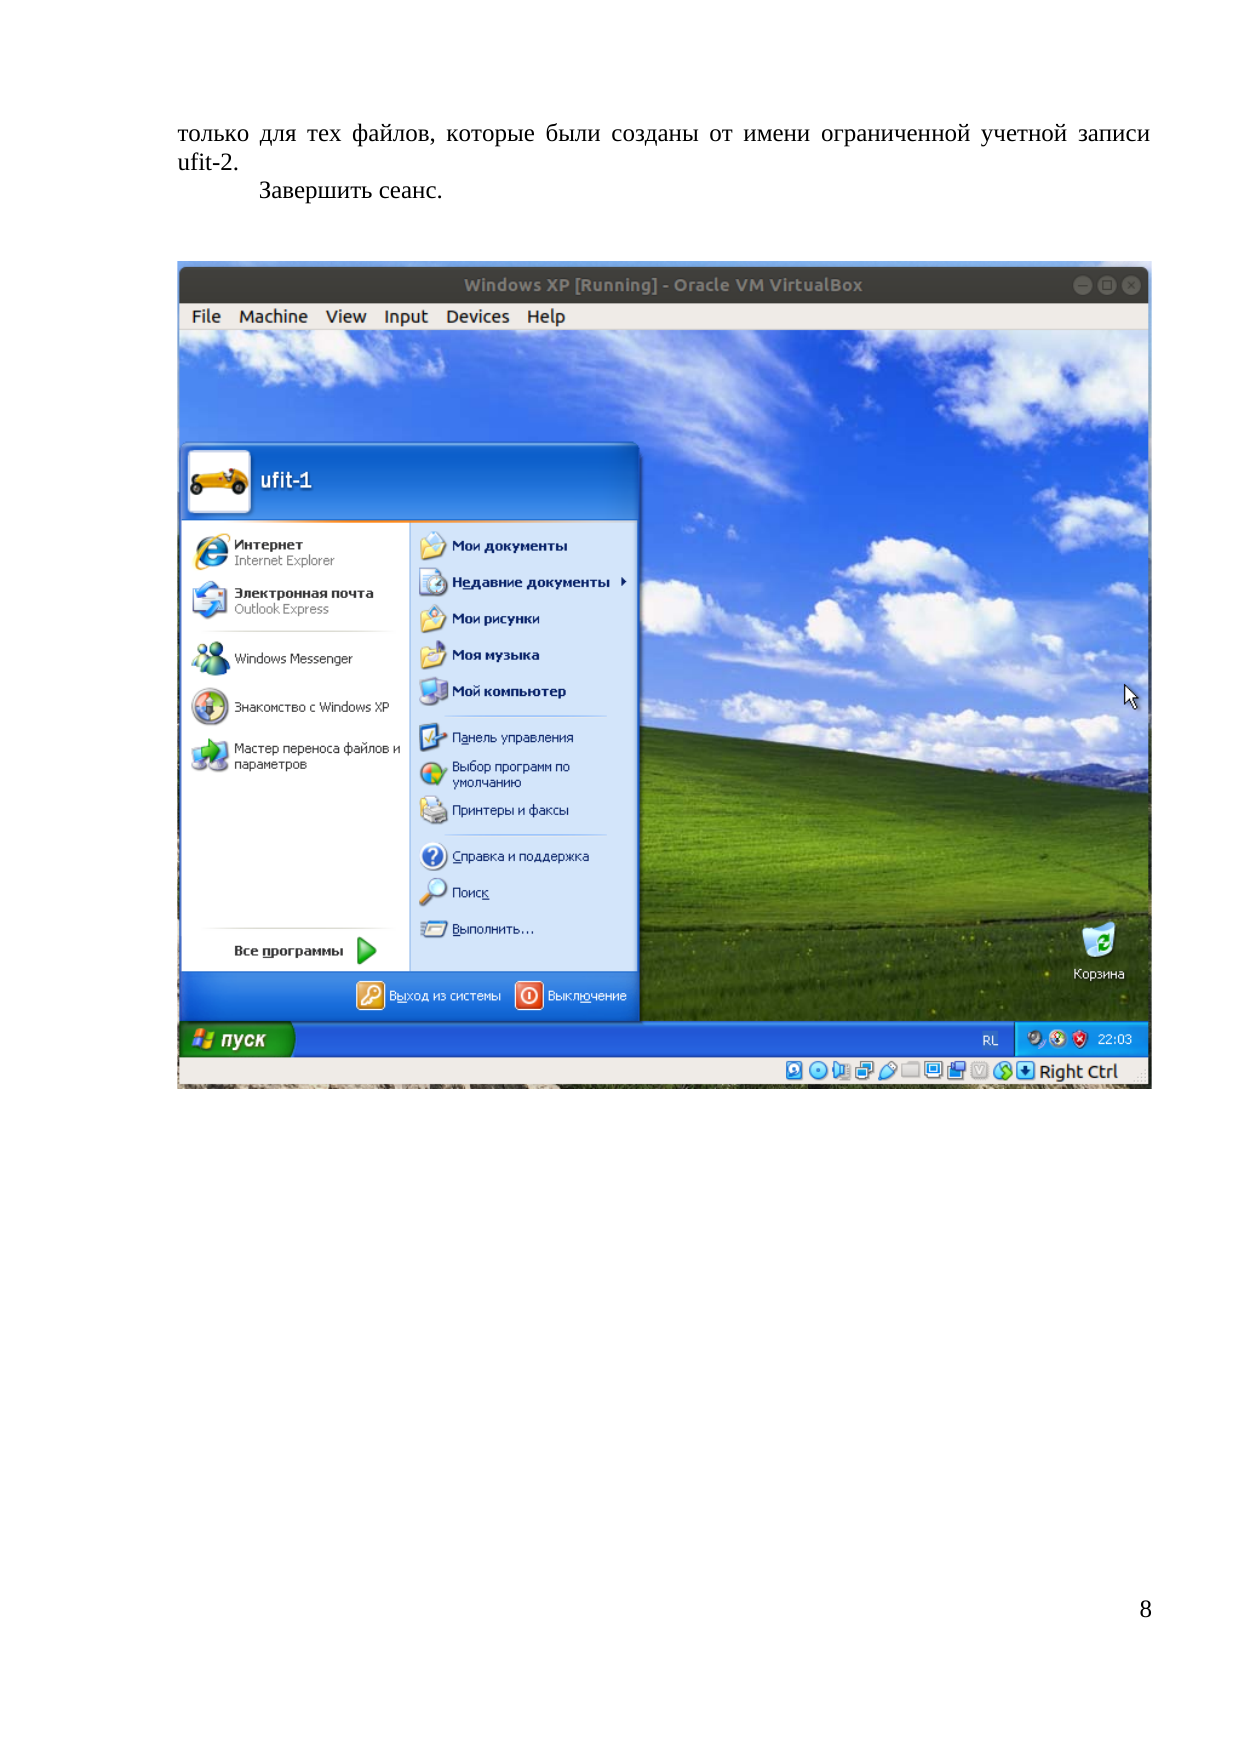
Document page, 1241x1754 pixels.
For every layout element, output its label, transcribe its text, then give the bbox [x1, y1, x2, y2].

text только для тех файлов, которые были созданы от имени ограниченной учетной записи ufit-2. [177, 118, 1152, 176]
picture [177, 261, 1152, 1089]
text Завершить сеанс. [177, 176, 1152, 204]
